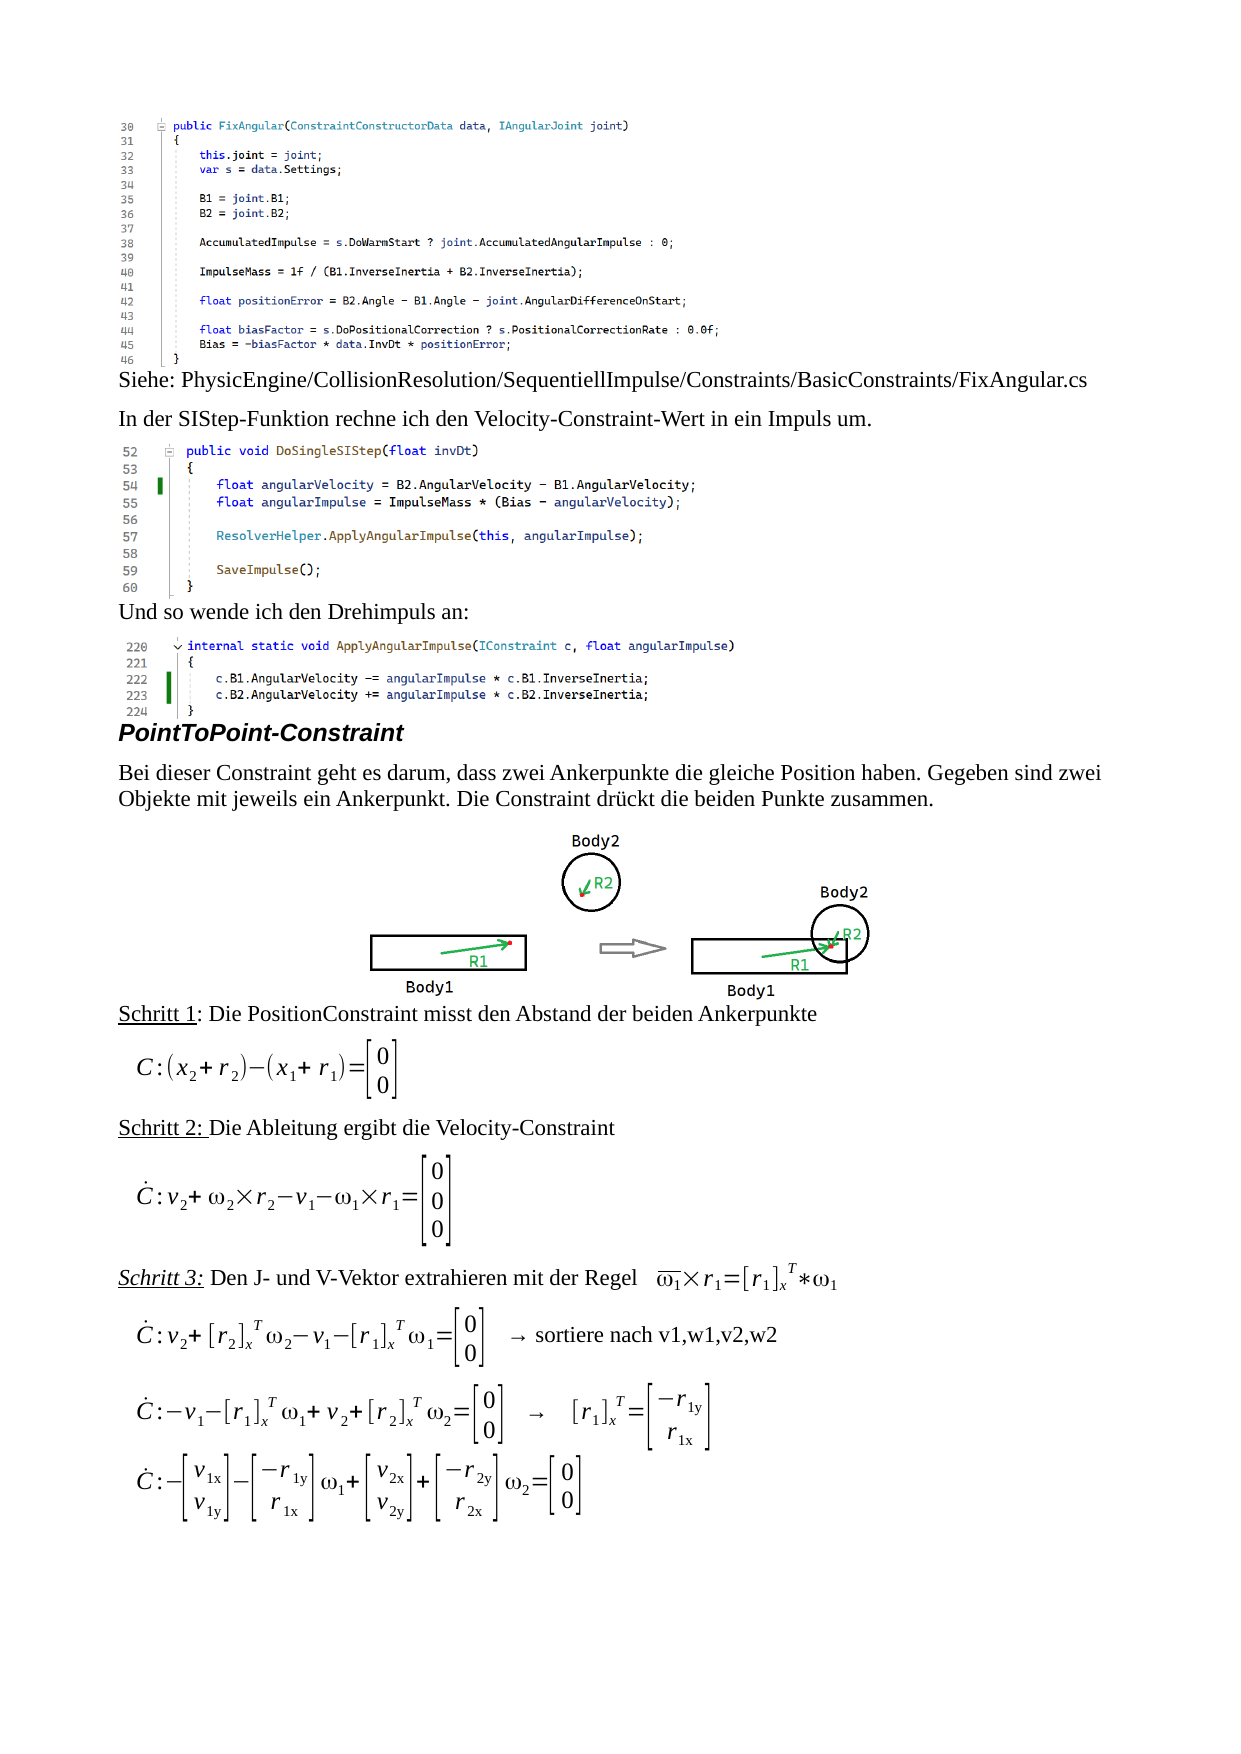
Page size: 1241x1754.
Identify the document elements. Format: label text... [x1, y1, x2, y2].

text Schritt 1: Die PositionConstraint misst den Abstand der beiden Ankerpunkte [118, 824, 1122, 1027]
text Siehe: PhysicEngine/CollisionResolution/SequentiellImpulse/Constraints/BasicConstraints/FixAngular.cs [118, 118, 1122, 393]
picture [118, 444, 700, 599]
picture [365, 824, 875, 1001]
text → sortiere nach v1,w1,v2,w2 [118, 1307, 1122, 1369]
text Bei dieser Constraint geht es darum, dass zwei Ankerpunkte die gleiche Position haben. Gegeben sind zwei Objekte mit jeweils ein Ankerpunkt. Die Constraint drückt die beiden Punkte zusammen. [118, 759, 1122, 812]
text In der SIStep-Funktion rechne ich den Velocity-Constraint-Wert in ein Impuls um. [118, 405, 1122, 432]
text Schritt 3: Den J- und V-Vektor extrahieren mit der Regel [118, 1259, 1122, 1294]
text Und so wende ich den Drehimpuls an: [118, 444, 1122, 624]
subtitle PointToPoint-Constraint [118, 662, 1122, 747]
text → [118, 1382, 1122, 1522]
picture [118, 637, 739, 719]
picture [118, 118, 723, 367]
text Schritt 2: Die Ableitung ergibt die Velocity-Constraint [118, 1114, 1122, 1140]
